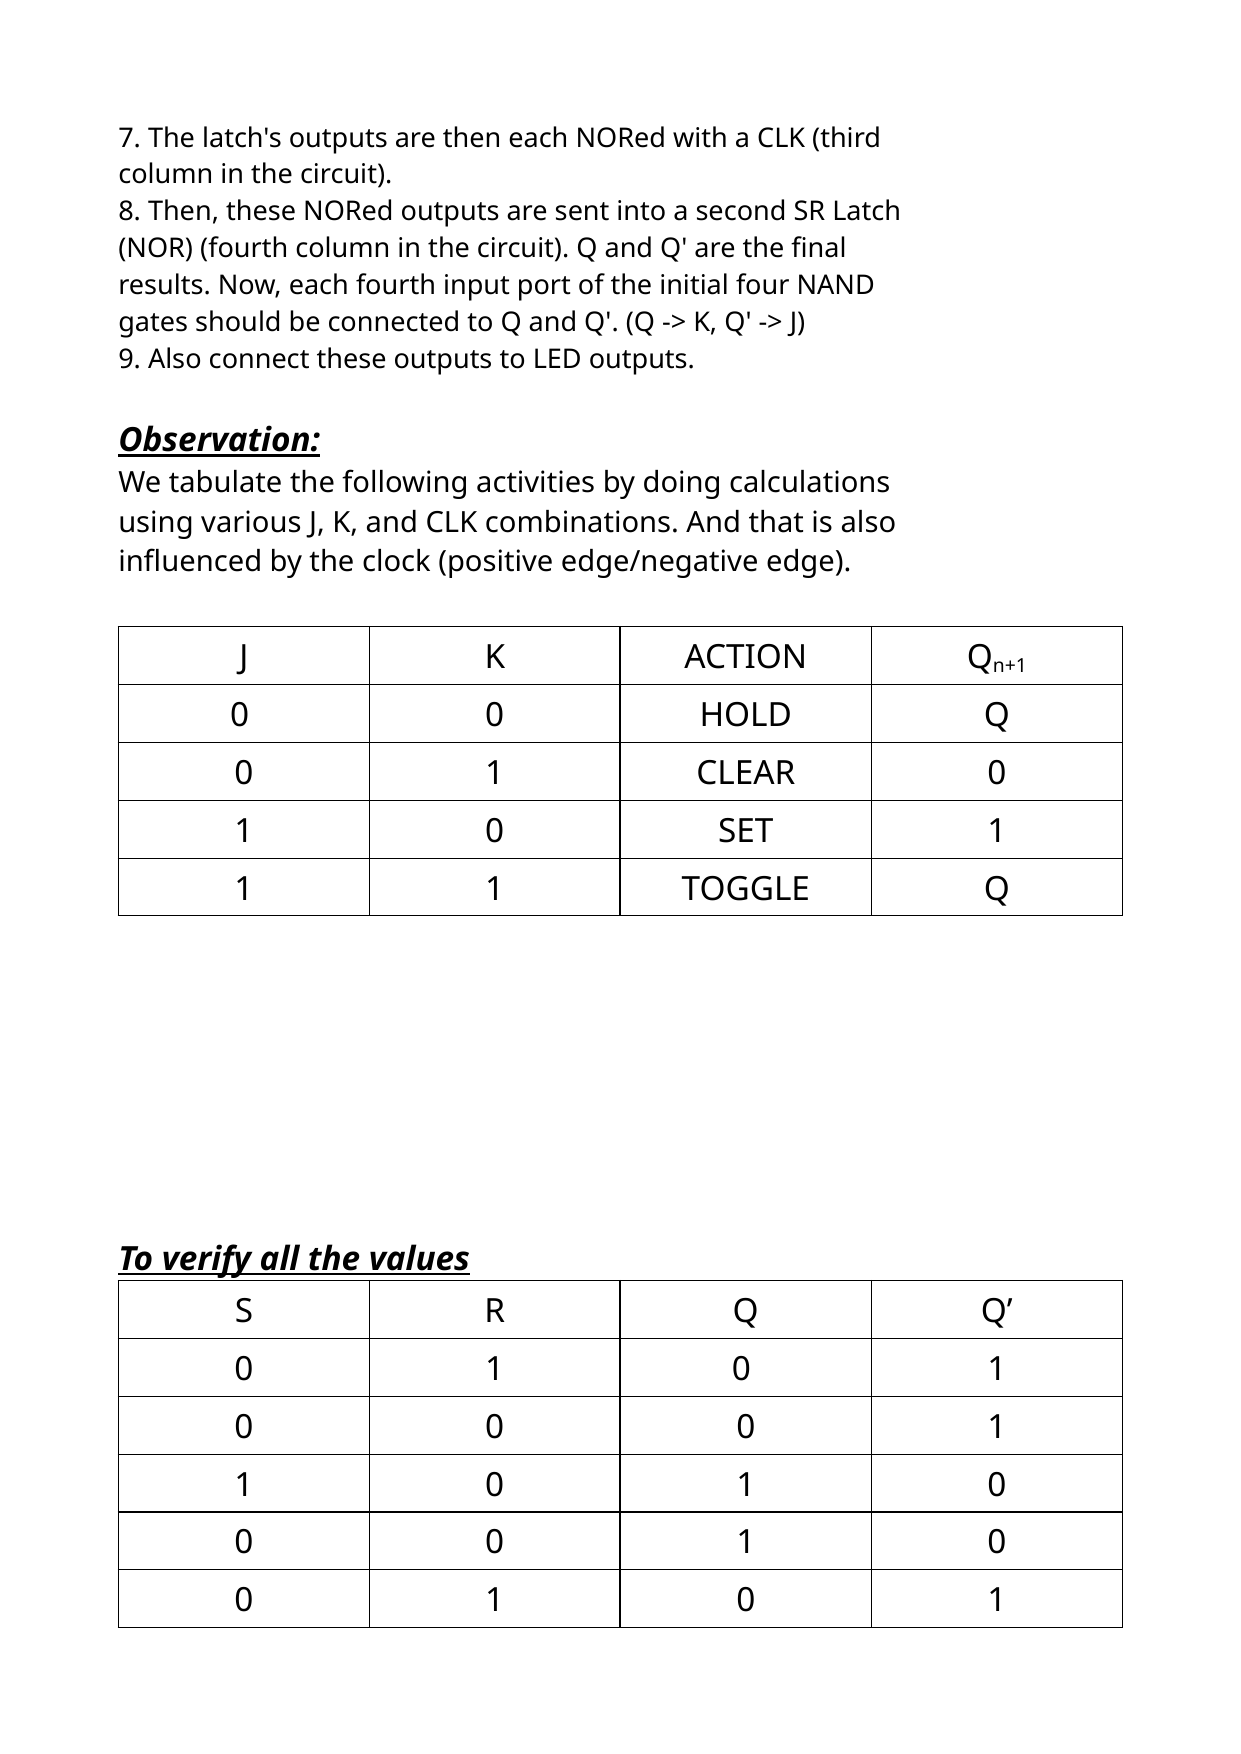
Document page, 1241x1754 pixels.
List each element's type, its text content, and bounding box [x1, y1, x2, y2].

table_header S [119, 1281, 369, 1338]
table_header K [370, 627, 619, 684]
table_cell TOGGLE [621, 859, 871, 915]
table_cell 1 [872, 801, 1122, 857]
table_cell 0 [119, 1397, 369, 1453]
table_cell 1 [370, 1570, 619, 1627]
table_cell 0 [872, 1455, 1122, 1511]
table_header Q [621, 1281, 871, 1338]
table_cell SET [621, 801, 871, 857]
table_cell HOLD [621, 685, 871, 742]
table_cell 0 [119, 1339, 369, 1396]
table_cell 0 [621, 1397, 871, 1453]
text To verify all the values [118, 1234, 1122, 1280]
text Observation: [118, 416, 1122, 461]
text 9. Also connect these outputs to LED outputs. [118, 339, 1122, 376]
table_cell 0 [621, 1570, 871, 1627]
table_cell 0 [872, 1513, 1122, 1569]
table_cell 0 [370, 1455, 619, 1511]
table_cell 0 [872, 743, 1122, 799]
table_cell 1 [621, 1513, 871, 1569]
text We tabulate the following activities by doing calculations [118, 461, 1122, 501]
text column in the circuit). [118, 155, 1122, 192]
table_cell 1 [872, 1339, 1122, 1396]
table_cell 0 [370, 1513, 619, 1569]
table_cell 0 [621, 1339, 871, 1396]
table_cell 1 [370, 859, 619, 915]
text results. Now, each fourth input port of the initial four NAND [118, 266, 1122, 302]
table_header Q’ [872, 1281, 1122, 1338]
table_cell 1 [621, 1455, 871, 1511]
table_cell 1 [872, 1397, 1122, 1453]
table_header Qn+1 [872, 627, 1122, 684]
table_cell 0 [370, 801, 619, 857]
table_cell Q [872, 859, 1122, 915]
text (NOR) (fourth column in the circuit). Q and Q' are the final [118, 229, 1122, 266]
text using various J, K, and CLK combinations. And that is also [118, 501, 1122, 541]
table_header J [119, 627, 369, 684]
text 8. Then, these NORed outputs are sent into a second SR Latch [118, 192, 1122, 229]
table_cell 0 [119, 743, 369, 799]
table_cell 0 [370, 1397, 619, 1453]
table_cell CLEAR [621, 743, 871, 799]
table_cell 1 [119, 859, 369, 915]
table_cell 1 [119, 801, 369, 857]
table_cell 1 [370, 1339, 619, 1396]
table_cell 1 [872, 1570, 1122, 1627]
table_header R [370, 1281, 619, 1338]
text influenced by the clock (positive edge/negative edge). [118, 541, 1122, 580]
text gates should be connected to Q and Q'. (Q -> K, Q' -> J) [118, 302, 1122, 339]
table_cell 1 [119, 1455, 369, 1511]
table_cell 1 [370, 743, 619, 799]
table_cell 0 [119, 1570, 369, 1627]
table_cell Q [872, 685, 1122, 742]
table_cell 0 [370, 685, 619, 742]
table_cell 0 [119, 685, 369, 742]
table_cell 0 [119, 1513, 369, 1569]
table_header ACTION [621, 627, 871, 684]
text 7. The latch's outputs are then each NORed with a CLK (third [118, 118, 1122, 155]
